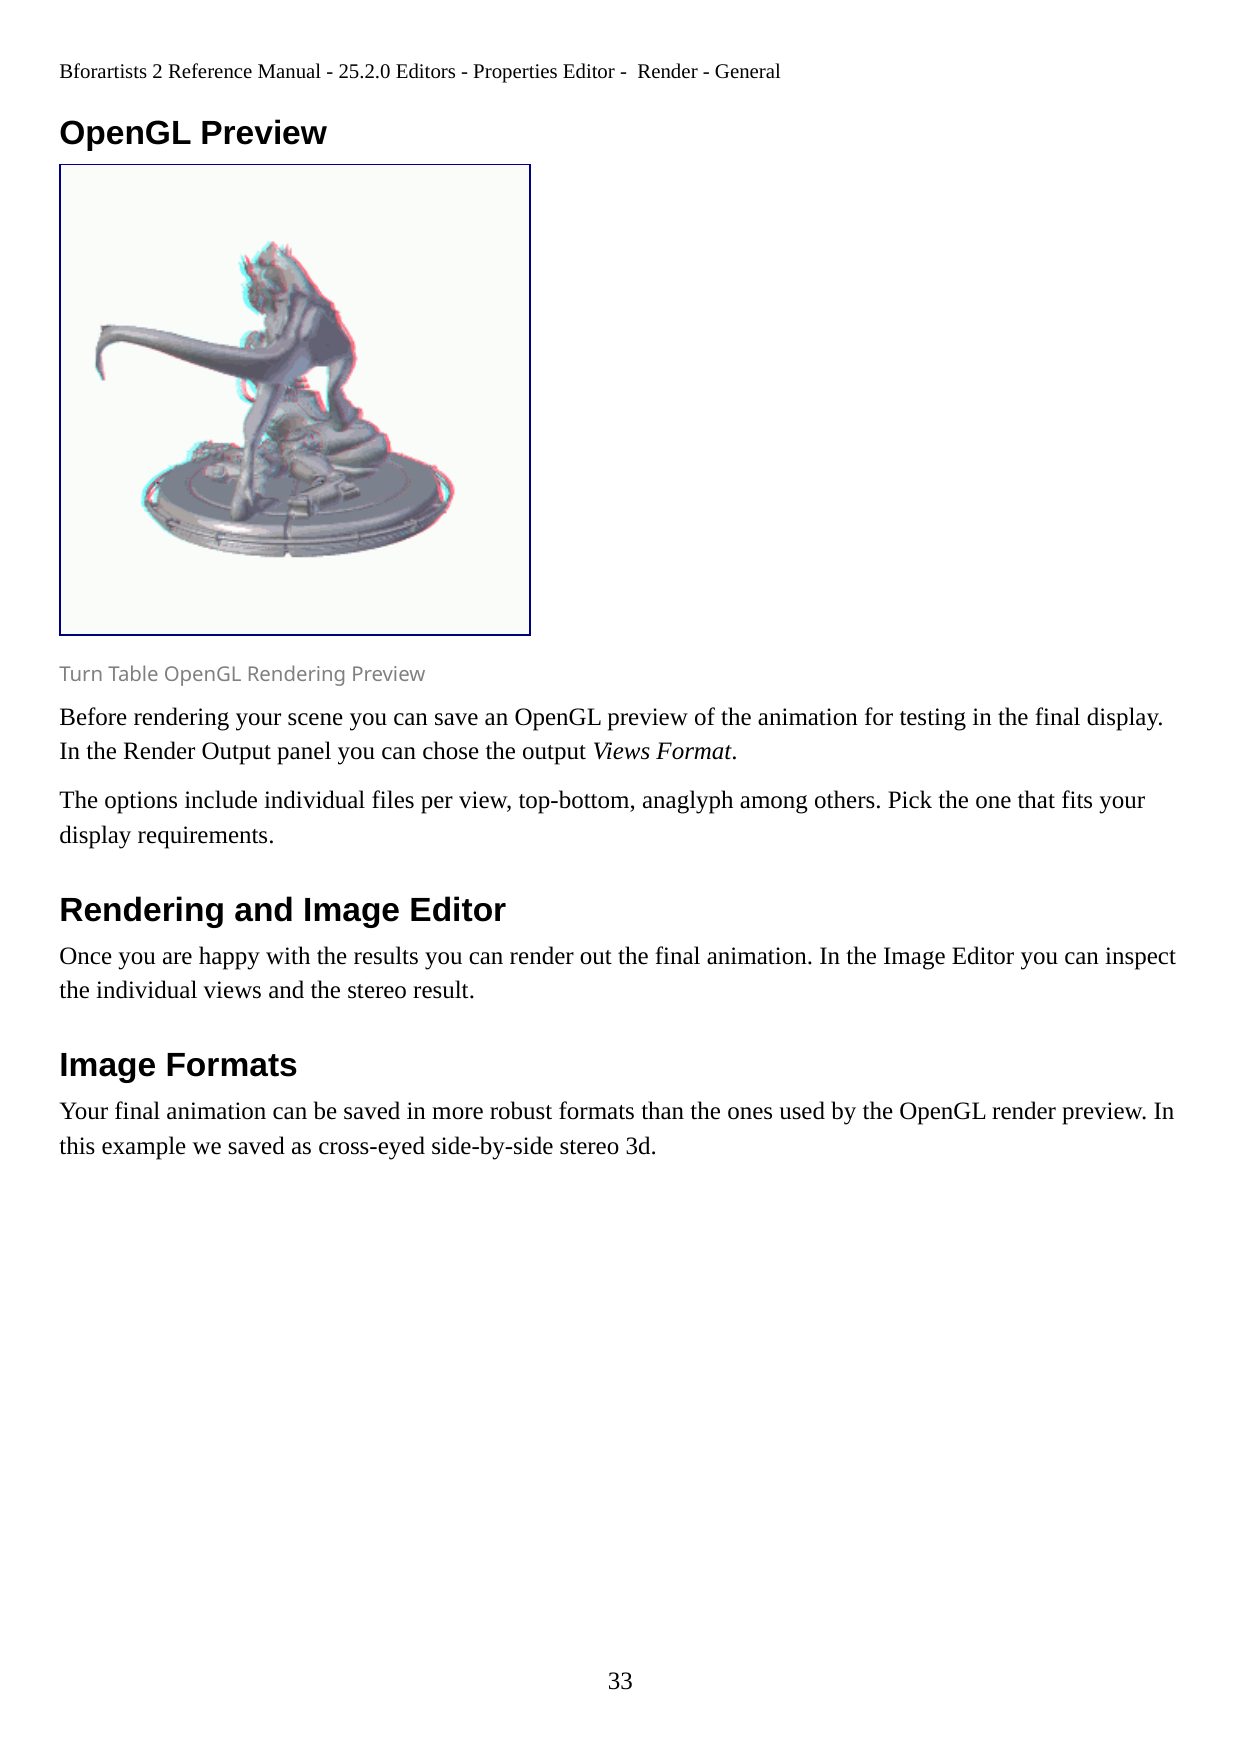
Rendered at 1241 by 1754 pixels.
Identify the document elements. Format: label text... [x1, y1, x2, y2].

subtitle Image Formats [59, 1045, 1181, 1084]
subtitle OpenGL Preview [59, 113, 1181, 151]
subtitle Rendering and Image Editor [59, 890, 1181, 928]
text Before rendering your scene you can save an OpenGL preview of the animation for testing in the final display. In the Render Output panel you can chose the output Views Format. [59, 702, 1181, 765]
text Your final animation can be saved in more robust formats than the ones used by the OpenGL render preview. In this example we saved as cross-eyed side-by-side stereo 3d. [59, 1096, 1181, 1159]
text The options include individual files per view, top-bottom, anaglyph among others. Pick the one that fits your display requirements. [59, 785, 1181, 848]
picture [61, 165, 529, 634]
text Once you are happy with the results you can render out the final animation. In the Image Editor you can inspect the individual views and the stereo result. [59, 941, 1181, 1004]
text Turn Table OpenGL Rendering Preview [59, 656, 1181, 687]
